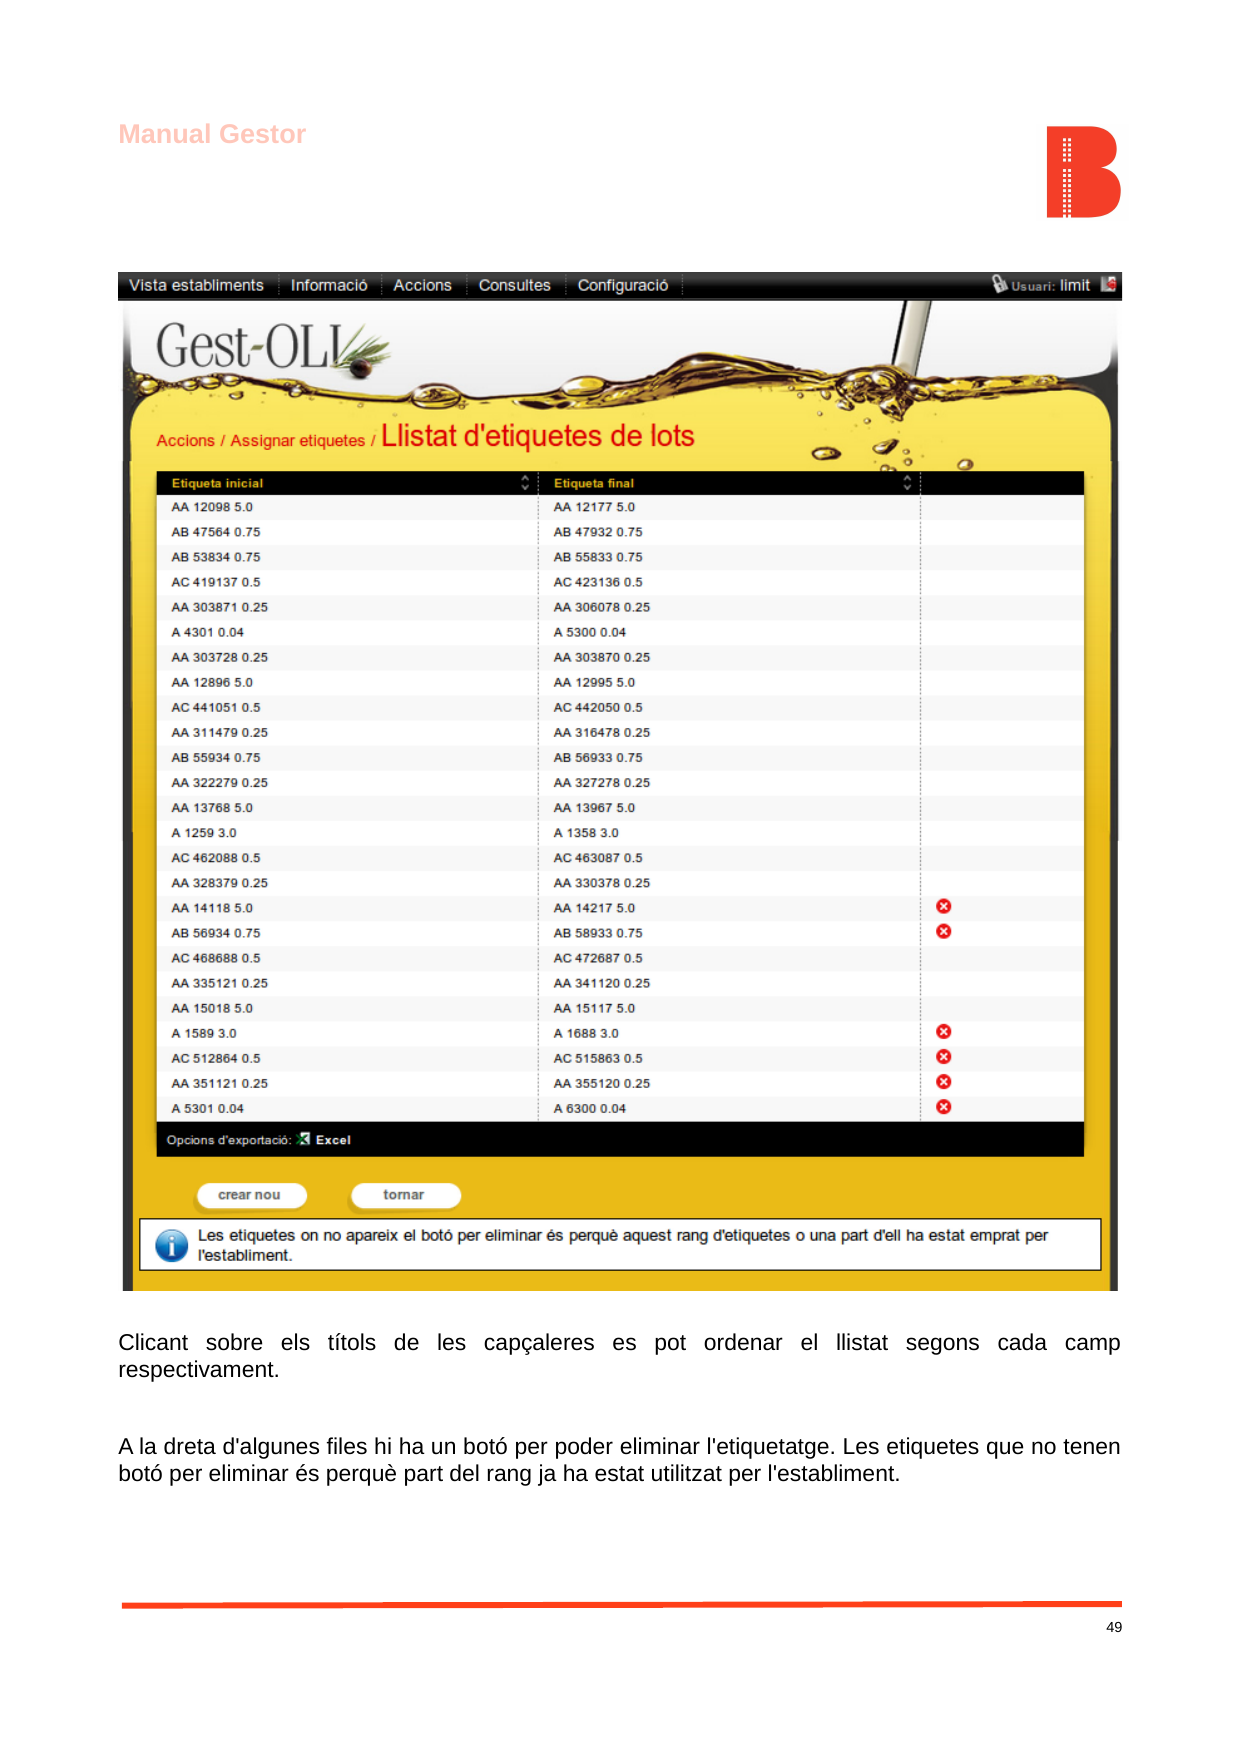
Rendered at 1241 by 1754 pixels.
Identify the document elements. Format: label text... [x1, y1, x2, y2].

text A la dreta d'algunes files hi ha un botó per poder eliminar l'etiquetatge. Les etiquetes que no tenen botó per eliminar és perquè part del rang ja ha estat utilitzat per l'establiment. [118, 1433, 1122, 1486]
text Clicant sobre els títols de les capçaleres es pot ordenar el llistat segons cada camp respectivament. [118, 1329, 1122, 1382]
picture [1036, 124, 1130, 221]
picture [118, 272, 1123, 1291]
